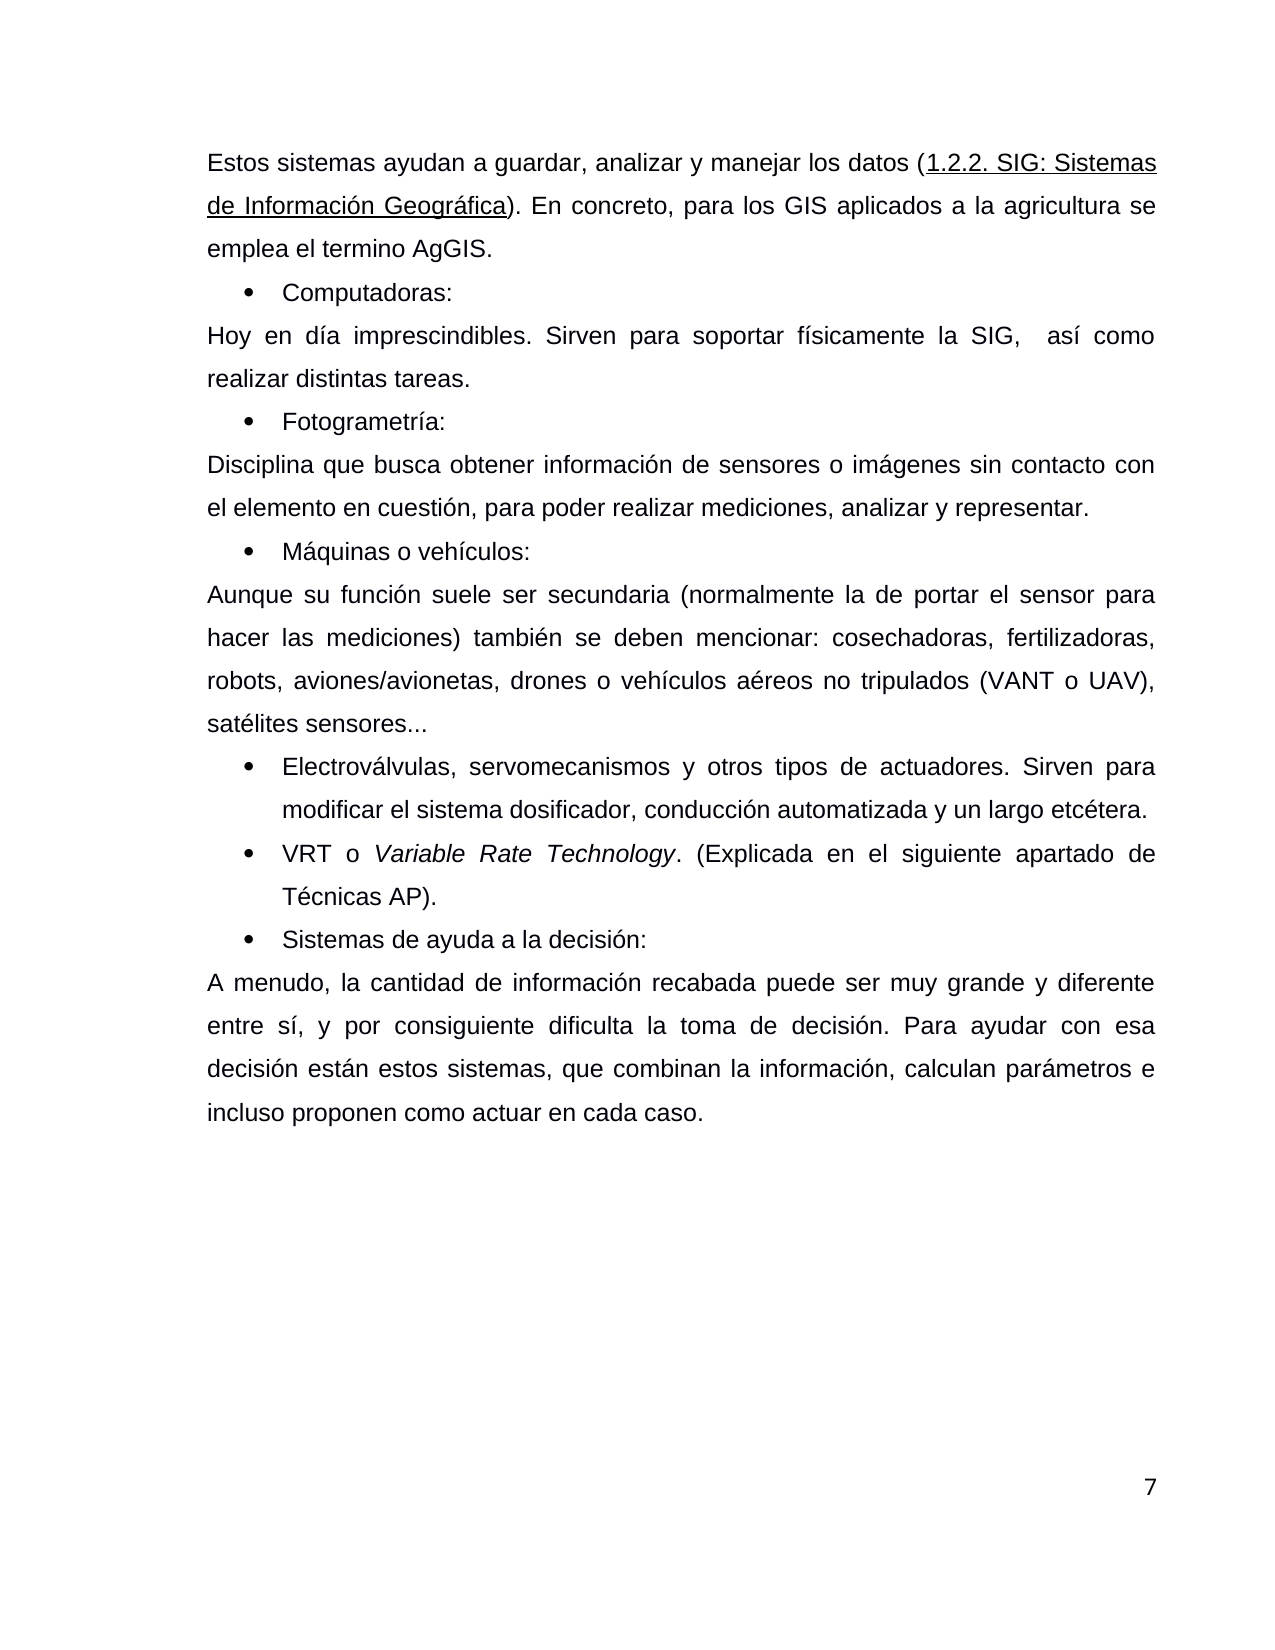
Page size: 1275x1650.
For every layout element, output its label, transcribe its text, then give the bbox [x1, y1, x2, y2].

list VRT o Variable Rate Technology. (Explicada en el siguiente apartado de Técnicas AP). [244, 839, 1157, 911]
text Aunque su función suele ser secundaria (normalmente la de portar el sensor para hacer las mediciones) también se deben mencionar: cosechadoras, fertilizadoras, robots, aviones/avionetas, drones o vehículos aéreos no tripulados (VANT o UAV), satélites sensores... [207, 580, 1157, 738]
list Máquinas o vehículos: [244, 537, 1157, 565]
text Disciplina que busca obtener información de sensores o imágenes sin contacto con el elemento en cuestión, para poder realizar mediciones, analizar y representar. [207, 450, 1157, 522]
text Estos sistemas ayudan a guardar, analizar y manejar los datos (1.2.2. SIG: Sistemas de Información Geográfica). En concreto, para los GIS aplicados a la agricultura se emplea el termino AgGIS. [207, 148, 1157, 263]
list Electroválvulas, servomecanismos y otros tipos de actuadores. Sirven para modificar el sistema dosificador, conducción automatizada y un largo etcétera. [244, 752, 1157, 824]
list Fotogrametría: [244, 407, 1157, 436]
text Hoy en día imprescindibles. Sirven para soportar físicamente la SIG, así como realizar distintas tareas. [207, 321, 1157, 393]
list Computadoras: [244, 278, 1157, 306]
list Sistemas de ayuda a la decisión: [244, 925, 1157, 954]
text A menudo, la cantidad de información recabada puede ser muy grande y diferente entre sí, y por consiguiente dificulta la toma de decisión. Para ayudar con esa decisión están estos sistemas, que combinan la información, calculan parámetros e incluso proponen como actuar en cada caso. [207, 968, 1157, 1126]
